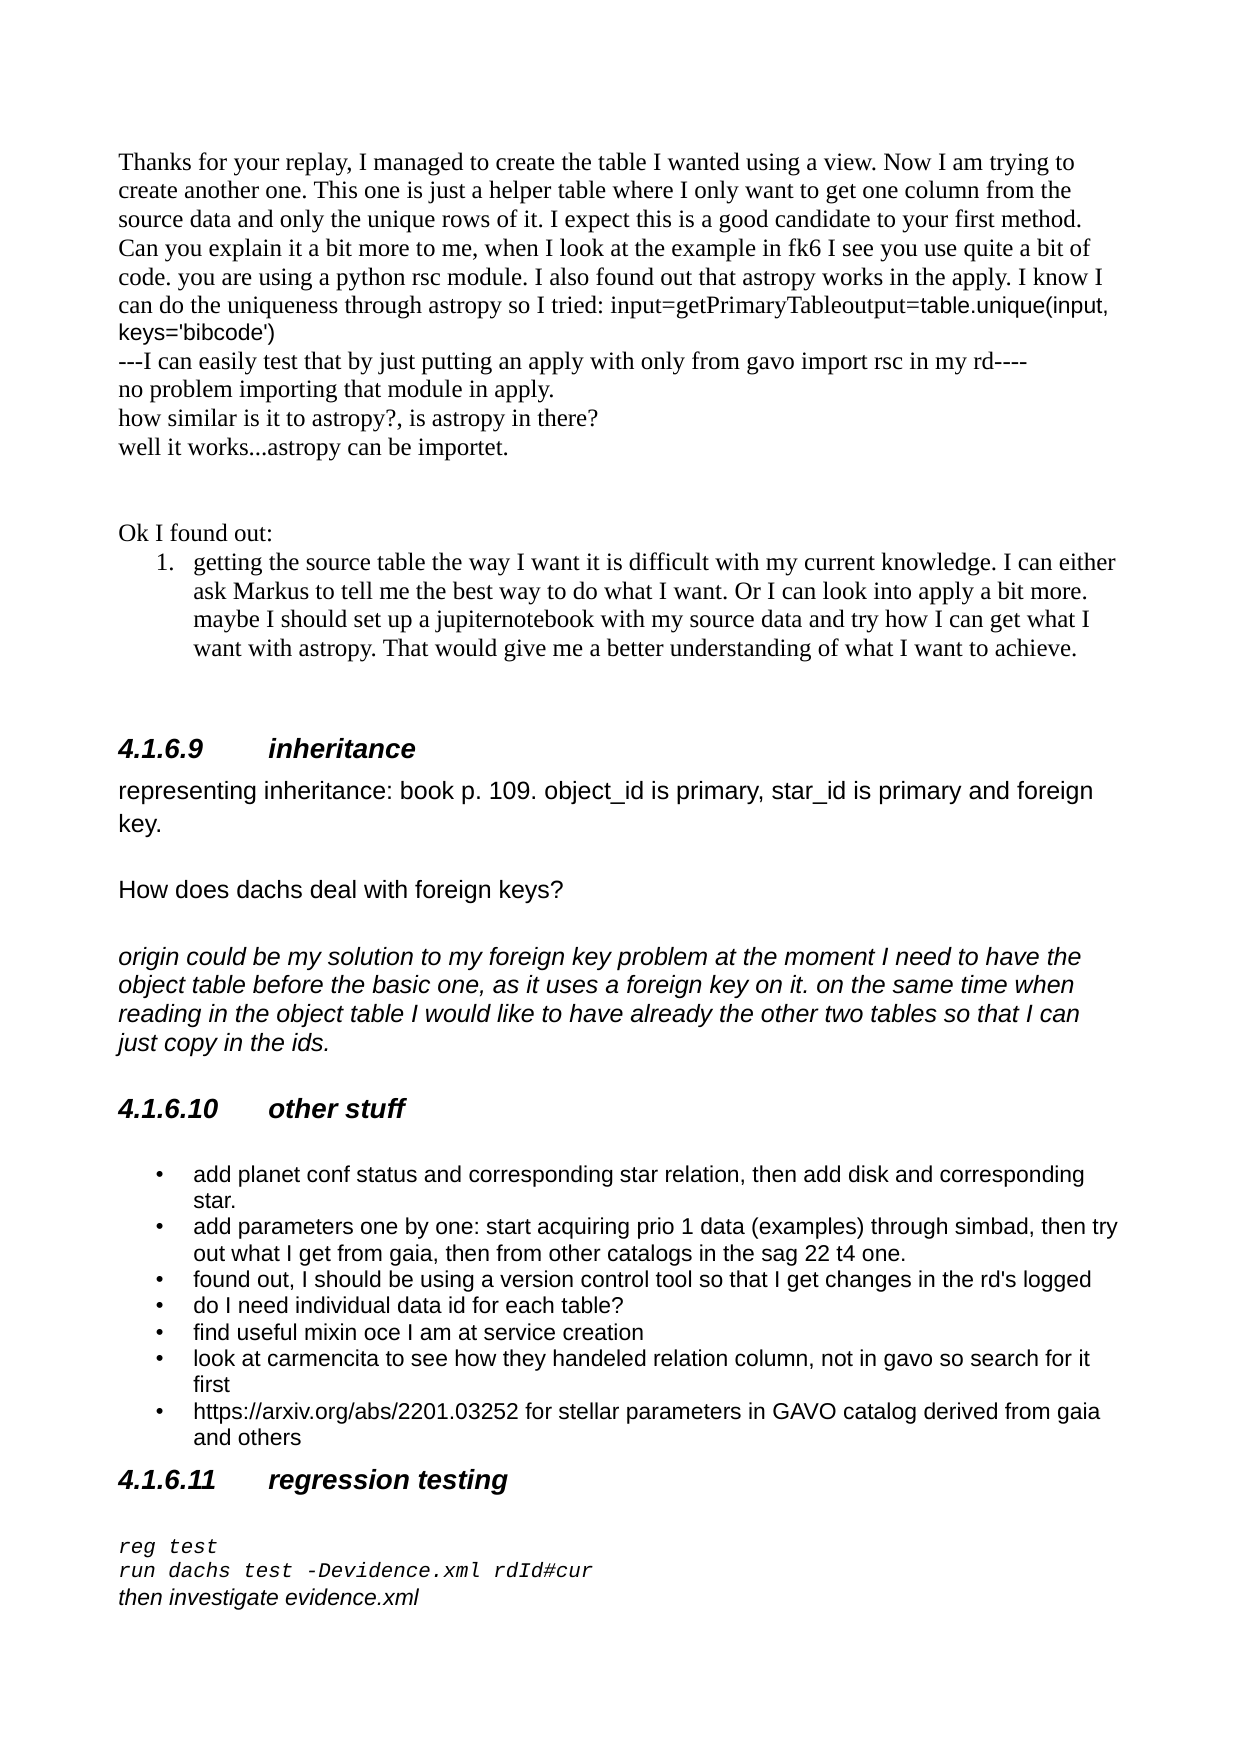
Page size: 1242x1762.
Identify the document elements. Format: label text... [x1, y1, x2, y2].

list look at carmencita to see how they handeled relation column, not in gavo so search for it first [156, 1345, 1124, 1398]
text how similar is it to astropy?, is astropy in there? [118, 403, 1124, 432]
text ---I can easily test that by just putting an apply with only from gavo import rsc in my rd---- [118, 346, 1124, 374]
text well it works...astropy can be importet. [118, 432, 1124, 461]
list add parameters one by one: start acquiring prio 1 data (examples) through simbad, then try out what I get from gaia, then from other catalogs in the sag 22 t4 one. [156, 1213, 1124, 1266]
subtitle other stuff [118, 1093, 1124, 1124]
text reg test [118, 1536, 1124, 1560]
list add planet conf status and corresponding star relation, then add disk and corresponding star. [156, 1161, 1124, 1213]
text no problem importing that module in apply. [118, 374, 1124, 403]
text run dachs test -Devidence.xml rdId#cur [118, 1560, 1124, 1583]
text then investigate evidence.xml [118, 1583, 1124, 1610]
text representing inheritance: book p. 109. object_id is primary, star_id is primary and foreign key. [118, 776, 1124, 838]
list getting the source table the way I want it is difficult with my current knowledge. I can either ask Markus to tell me the best way to do what I want. Or I can look into apply a bit more. maybe I should set up a jupiternotebook with my source data and try how I can get what I want with astropy. That would give me a better understanding of what I want to achieve. [156, 547, 1124, 662]
list do I need individual data id for each table? [156, 1292, 1124, 1319]
text Thanks for your replay, I managed to create the table I wanted using a view. Now I am trying to create another one. This one is just a helper table where I only want to get one column from the source data and only the unique rows of it. I expect this is a good candidate to your first method. Can you explain it a bit more to me, when I look at the example in fk6 I see you use quite a bit of code. you are using a python rsc module. I also found out that astropy works in the apply. I know I can do the uniqueness through astropy so I tried: input=getPrimaryTableoutput=table.unique(input, keys='bibcode') [118, 147, 1124, 346]
list found out, I should be using a version control tool so that I get changes in the rd's logged [156, 1266, 1124, 1292]
text How does dachs deal with foreign keys? [118, 875, 1124, 904]
list https://arxiv.org/abs/2201.03252 for stellar parameters in GAVO catalog derived from gaia and others [156, 1398, 1124, 1451]
subtitle regression testing [118, 1463, 1124, 1495]
text Ok I found out: [118, 518, 1124, 547]
list find useful mixin oce I am at service creation [156, 1319, 1124, 1345]
text origin could be my solution to my foreign key problem at the moment I need to have the object table before the basic one, as it uses a foreign key on it. on the same time when reading in the object table I would like to have already the other two tables so that I can just copy in the ids. [118, 941, 1124, 1056]
subtitle inheritance [118, 732, 1124, 764]
